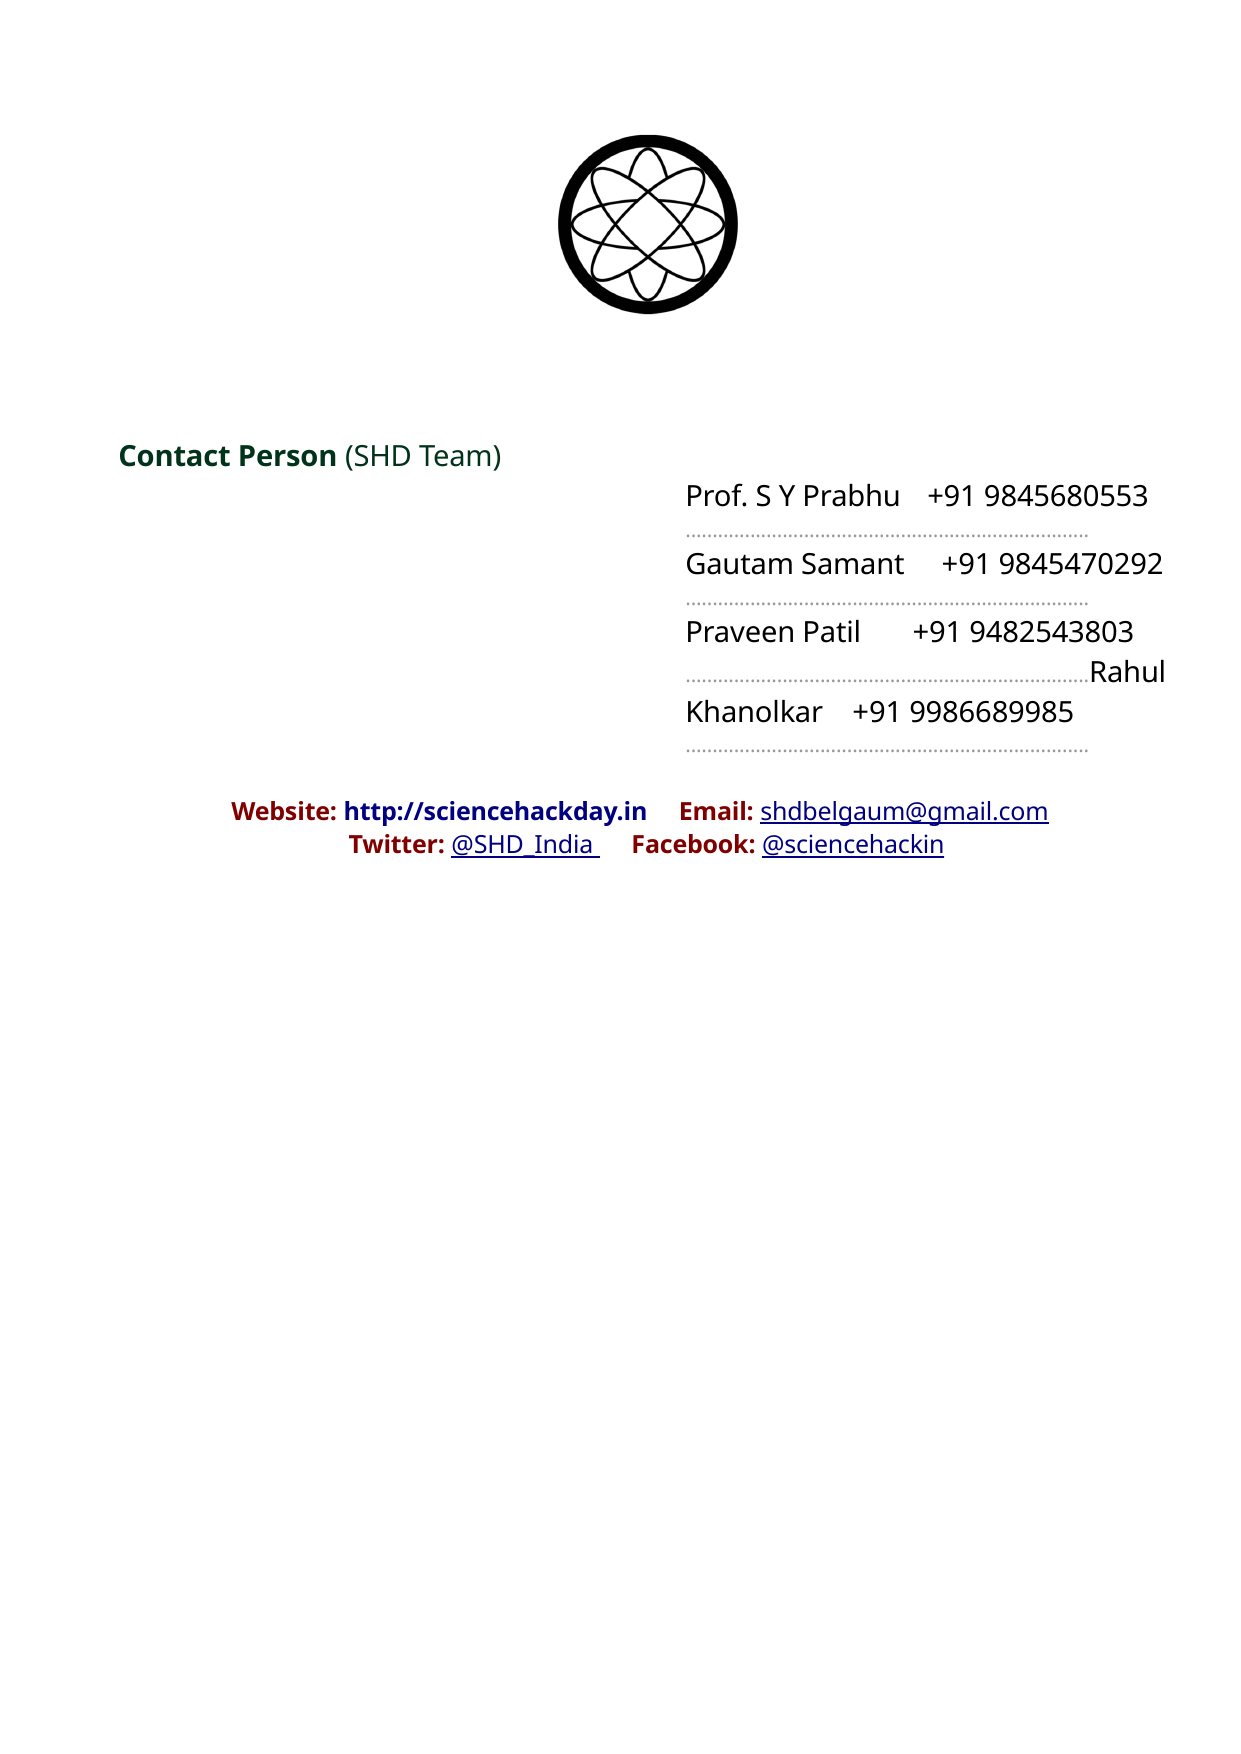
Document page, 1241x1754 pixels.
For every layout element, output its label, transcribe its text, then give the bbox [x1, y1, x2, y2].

text ...........................................................................Rahul Khanolkar +91 9986689985 [685, 651, 1174, 731]
text ........................................................................... [685, 583, 1174, 612]
picture [538, 120, 758, 328]
text Twitter: @SHD_India Facebook: @sciencehackin [118, 827, 1174, 861]
text Contact Person (SHD Team) [118, 436, 1174, 475]
text Praveen Patil +91 9482543803 [685, 612, 1174, 651]
text Website: http://sciencehackday.in Email: shdbelgaum@gmail.com [118, 793, 1174, 827]
text Prof. S Y Prabhu +91 9845680553 [685, 475, 1174, 515]
text Gautam Samant +91 9845470292 [685, 543, 1174, 583]
text ........................................................................... [685, 731, 1174, 759]
text ........................................................................... [685, 515, 1174, 543]
